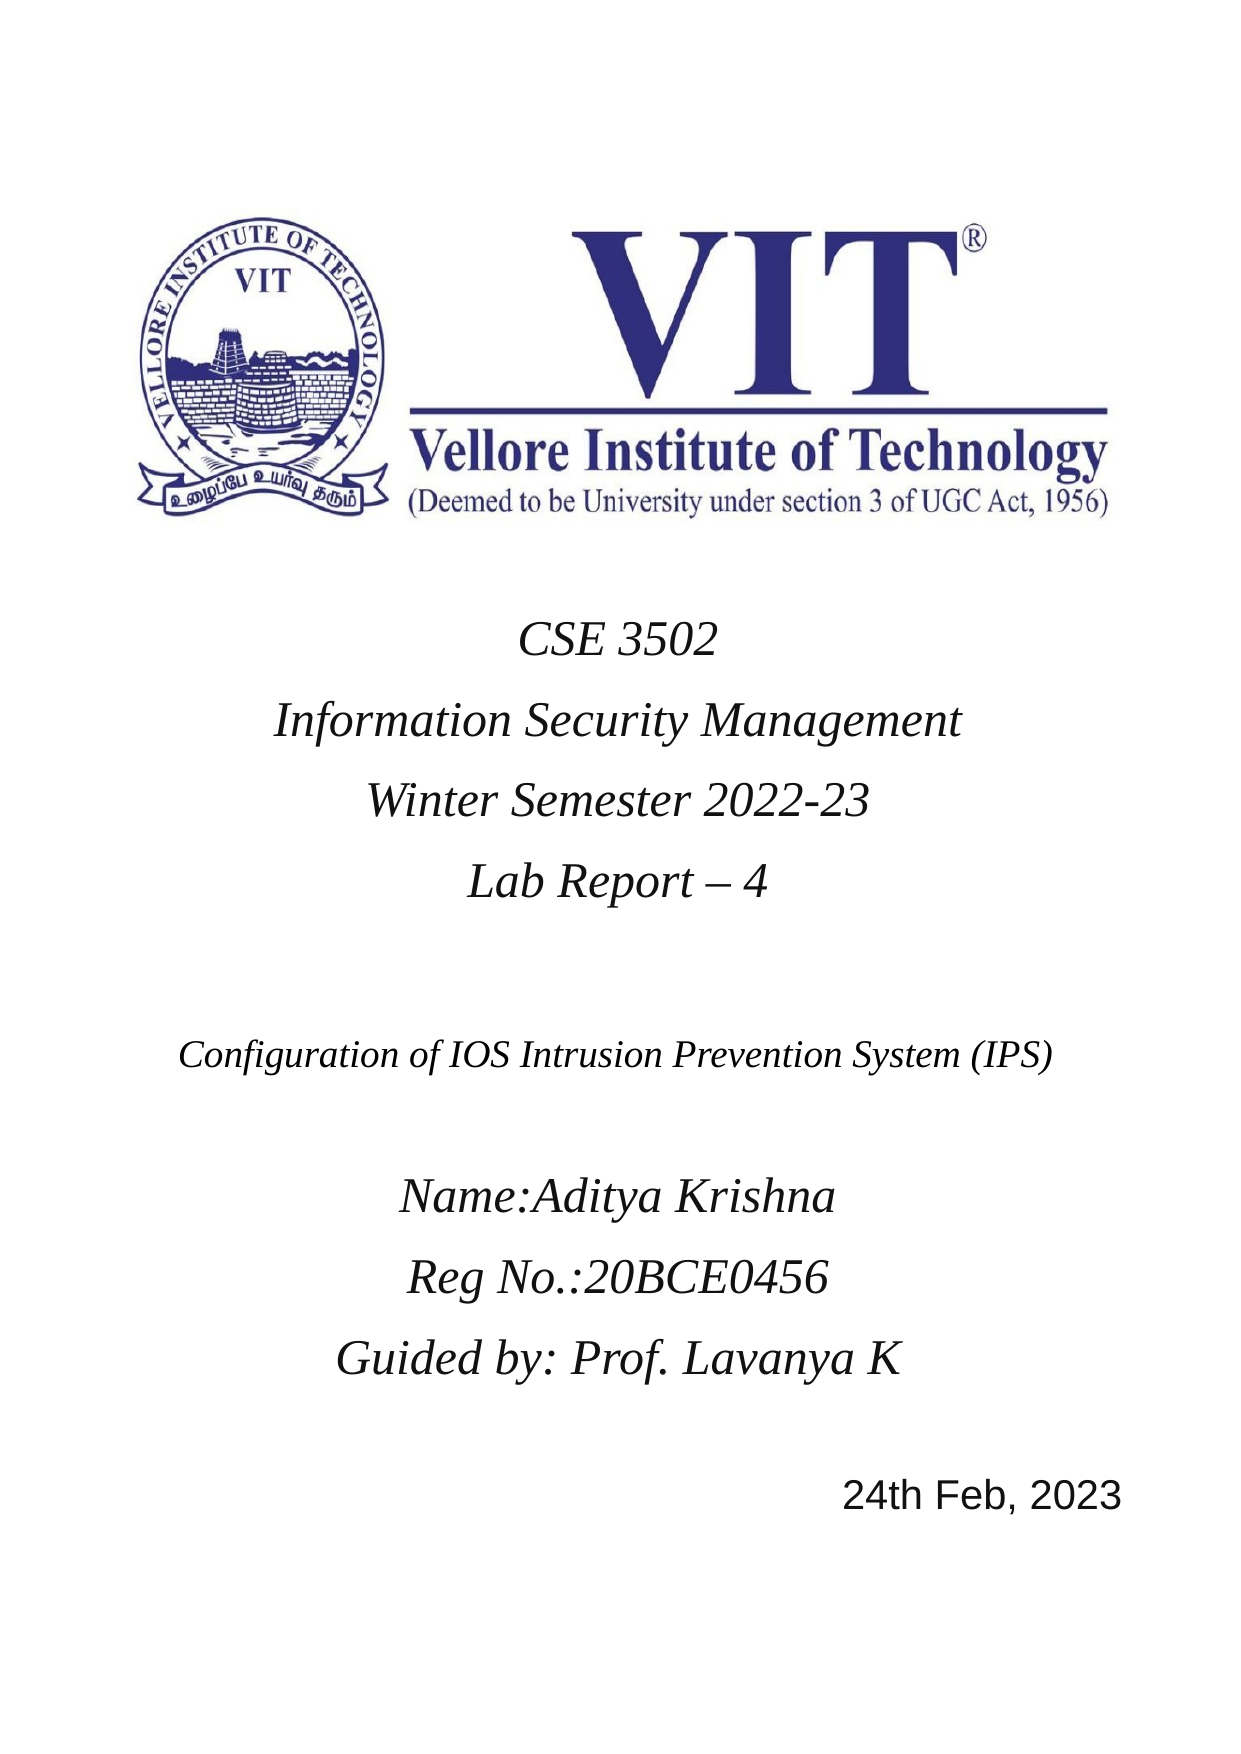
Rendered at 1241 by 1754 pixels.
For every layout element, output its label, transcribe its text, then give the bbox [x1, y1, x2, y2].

text Reg No.:20BCE0456 [118, 1247, 1122, 1304]
text Information Security Management [118, 689, 1122, 747]
picture [118, 184, 1123, 541]
subtitle Configuration of IOS Intrusion Prevention System (IPS) [118, 1031, 1122, 1075]
text CSE 3502 [118, 609, 1122, 666]
text Lab Report – 4 [118, 851, 1122, 908]
text Name:Aditya Krishna [118, 1166, 1122, 1224]
text 24th Feb, 2023 [118, 1470, 1122, 1518]
text Winter Semester 2022-23 [118, 770, 1122, 828]
text Guided by: Prof. Lavanya K [118, 1327, 1122, 1385]
